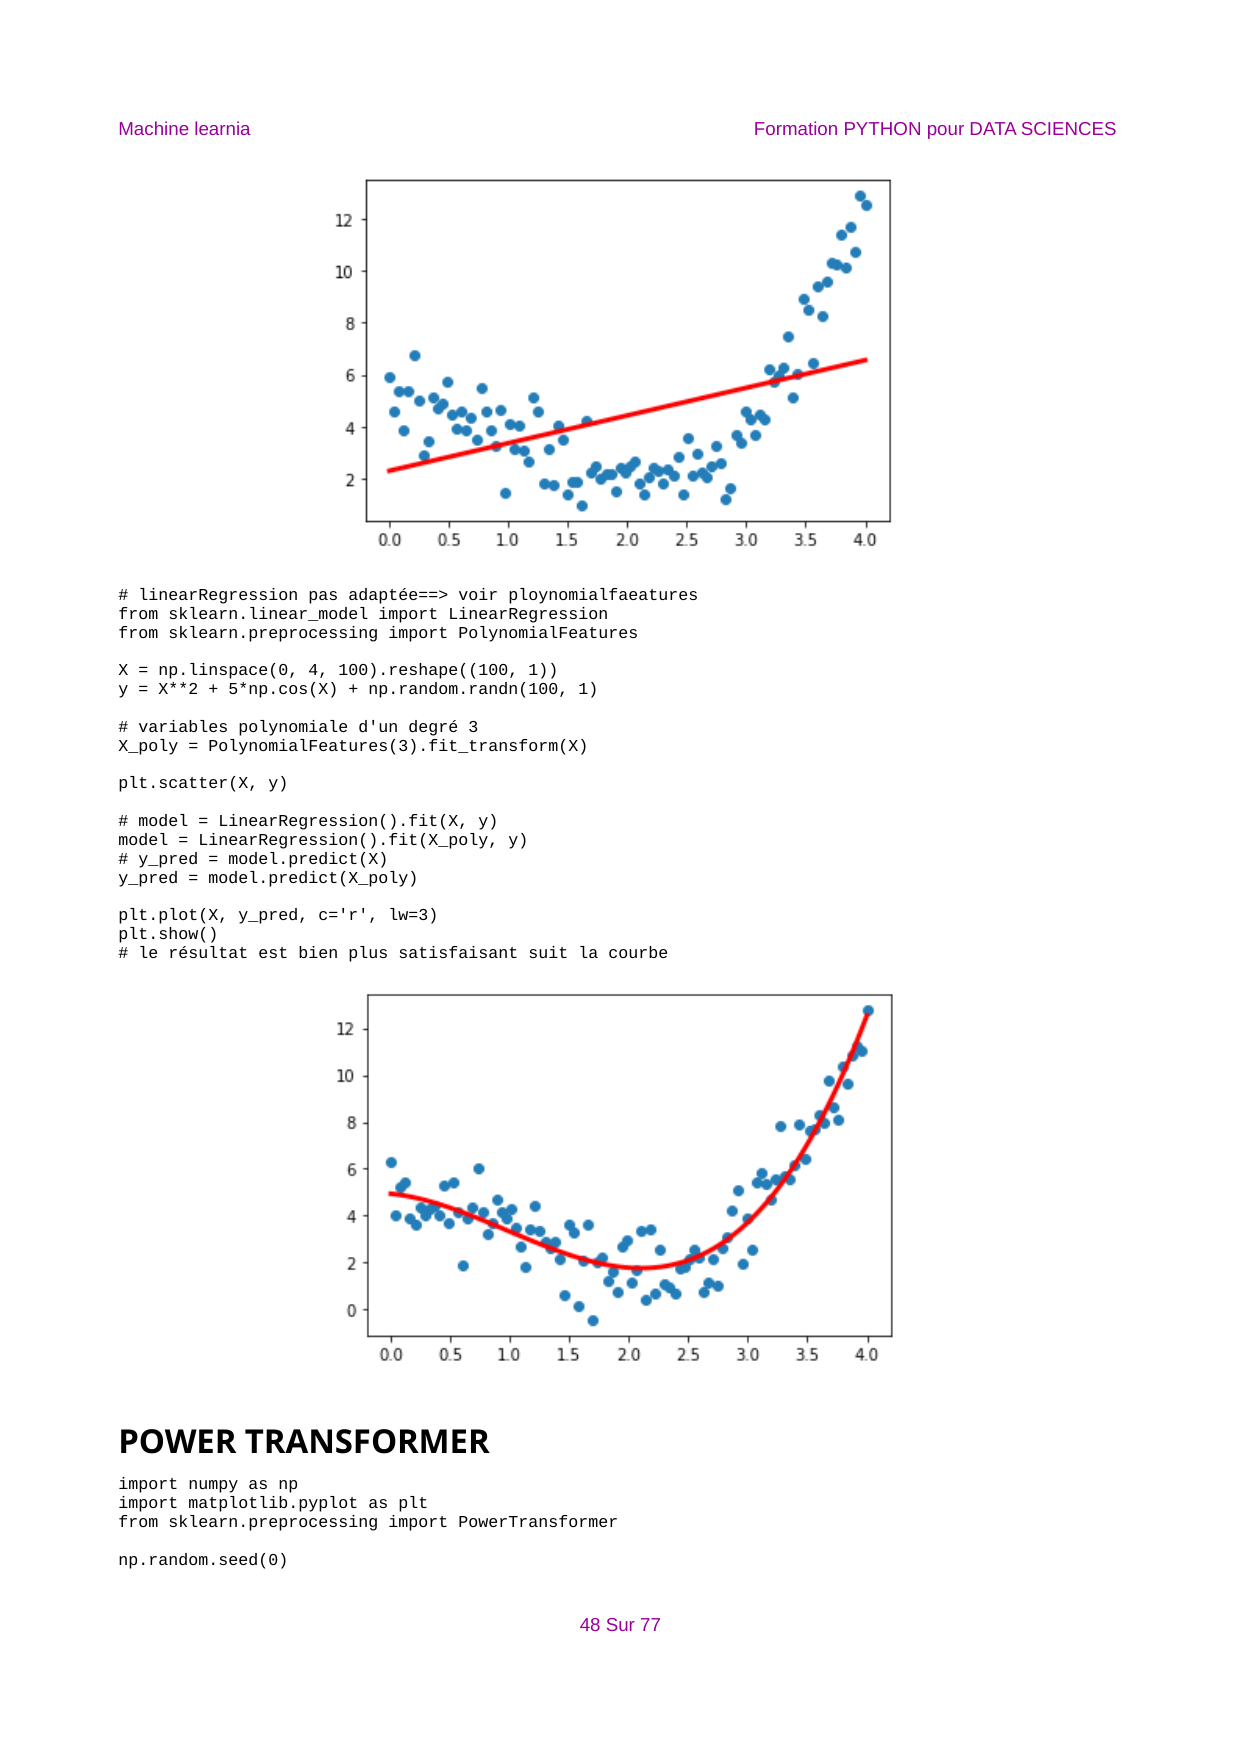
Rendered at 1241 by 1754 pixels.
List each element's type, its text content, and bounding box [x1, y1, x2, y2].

text import matplotlib.pyplot as plt [118, 1494, 1122, 1513]
picture [316, 169, 924, 568]
text # model = LinearRegression().fit(X, y) [118, 813, 1122, 832]
text model = LinearRegression().fit(X_poly, y) [118, 832, 1122, 850]
text y = X**2 + 5*np.cos(X) + np.random.randn(100, 1) [118, 681, 1122, 699]
text from sklearn.linear_model import LinearRegression [118, 605, 1122, 624]
text X = np.linspace(0, 4, 100).reshape((100, 1)) [118, 662, 1122, 681]
text # linearRegression pas adaptée==> voir ploynomialfaeatures [118, 586, 1122, 605]
text np.random.seed(0) [118, 1551, 1122, 1570]
text from sklearn.preprocessing import PolynomialFeatures [118, 624, 1122, 643]
text # le résultat est bien plus satisfaisant suit la courbe [118, 945, 1122, 963]
text plt.plot(X, y_pred, c='r', lw=3) [118, 907, 1122, 926]
text from sklearn.preprocessing import PowerTransformer [118, 1513, 1122, 1532]
text # y_pred = model.predict(X) [118, 850, 1122, 869]
text # variables polynomiale d'un degré 3 [118, 718, 1122, 737]
text y_pred = model.predict(X_poly) [118, 869, 1122, 888]
text plt.show() [118, 926, 1122, 945]
text import numpy as np [118, 1476, 1122, 1494]
text plt.scatter(X, y) [118, 775, 1122, 794]
text X_poly = PolynomialFeatures(3).fit_transform(X) [118, 737, 1122, 756]
picture [308, 982, 932, 1375]
subtitle POWER TRANSFORMER [118, 1418, 1122, 1463]
